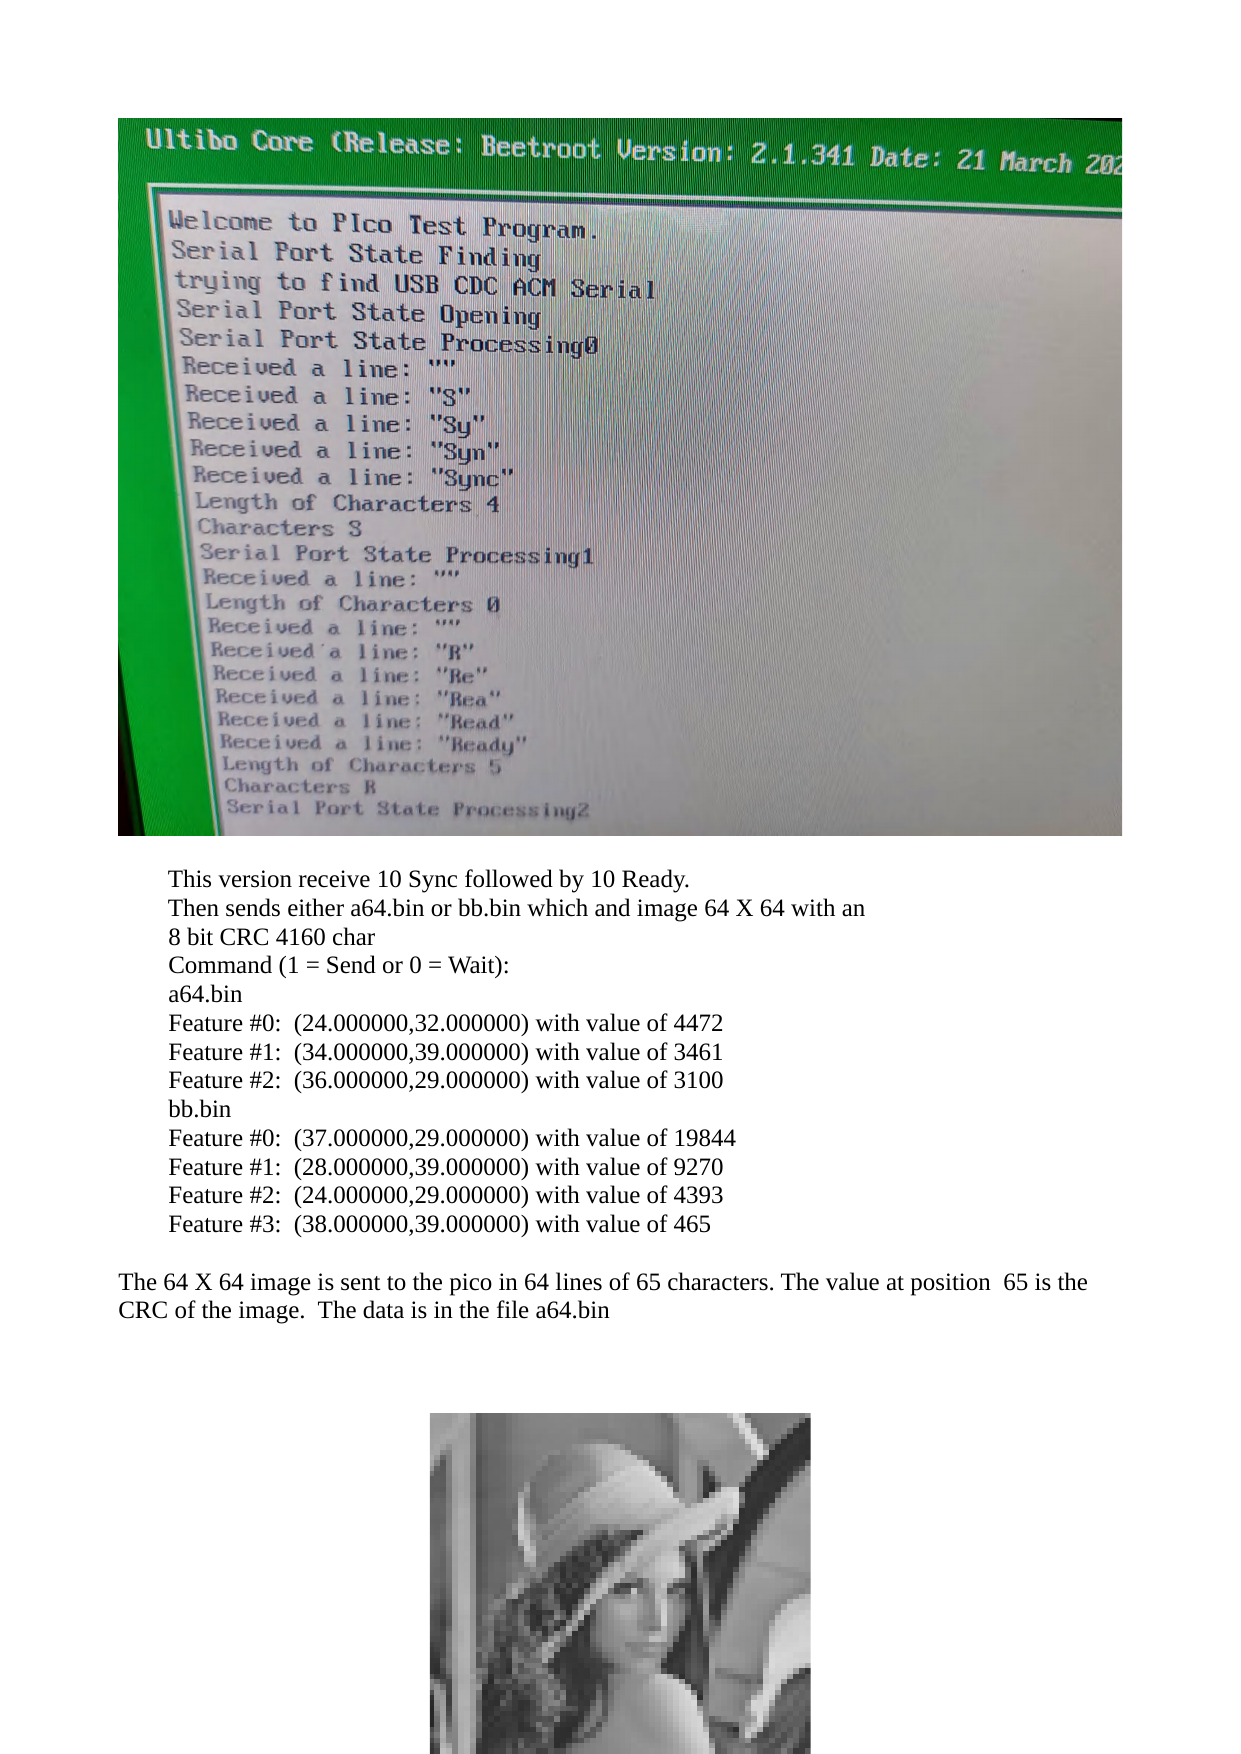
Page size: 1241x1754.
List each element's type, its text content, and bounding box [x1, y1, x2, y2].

text Feature #2: (36.000000,29.000000) with value of 3100 [118, 1066, 1122, 1094]
text Command (1 = Send or 0 = Wait): [118, 951, 1122, 979]
text Feature #2: (24.000000,29.000000) with value of 4393 [118, 1181, 1122, 1209]
picture [118, 118, 1123, 836]
picture [429, 1413, 811, 1754]
text Then sends either a64.bin or bb.bin which and image 64 X 64 with an [118, 893, 1122, 922]
text Feature #1: (34.000000,39.000000) with value of 3461 [118, 1037, 1122, 1066]
text This version receive 10 Sync followed by 10 Ready. [118, 864, 1122, 893]
text Feature #3: (38.000000,39.000000) with value of 465 [118, 1209, 1122, 1238]
text bb.bin [118, 1094, 1122, 1123]
text The 64 X 64 image is sent to the pico in 64 lines of 65 characters. The value at position 65 is the CRC of the image. The data is in the file a64.bin [118, 1267, 1122, 1324]
text a64.bin [118, 979, 1122, 1008]
text Feature #1: (28.000000,39.000000) with value of 9270 [118, 1152, 1122, 1181]
text 8 bit CRC 4160 char [118, 922, 1122, 951]
text Feature #0: (37.000000,29.000000) with value of 19844 [118, 1123, 1122, 1152]
text Feature #0: (24.000000,32.000000) with value of 4472 [118, 1008, 1122, 1037]
